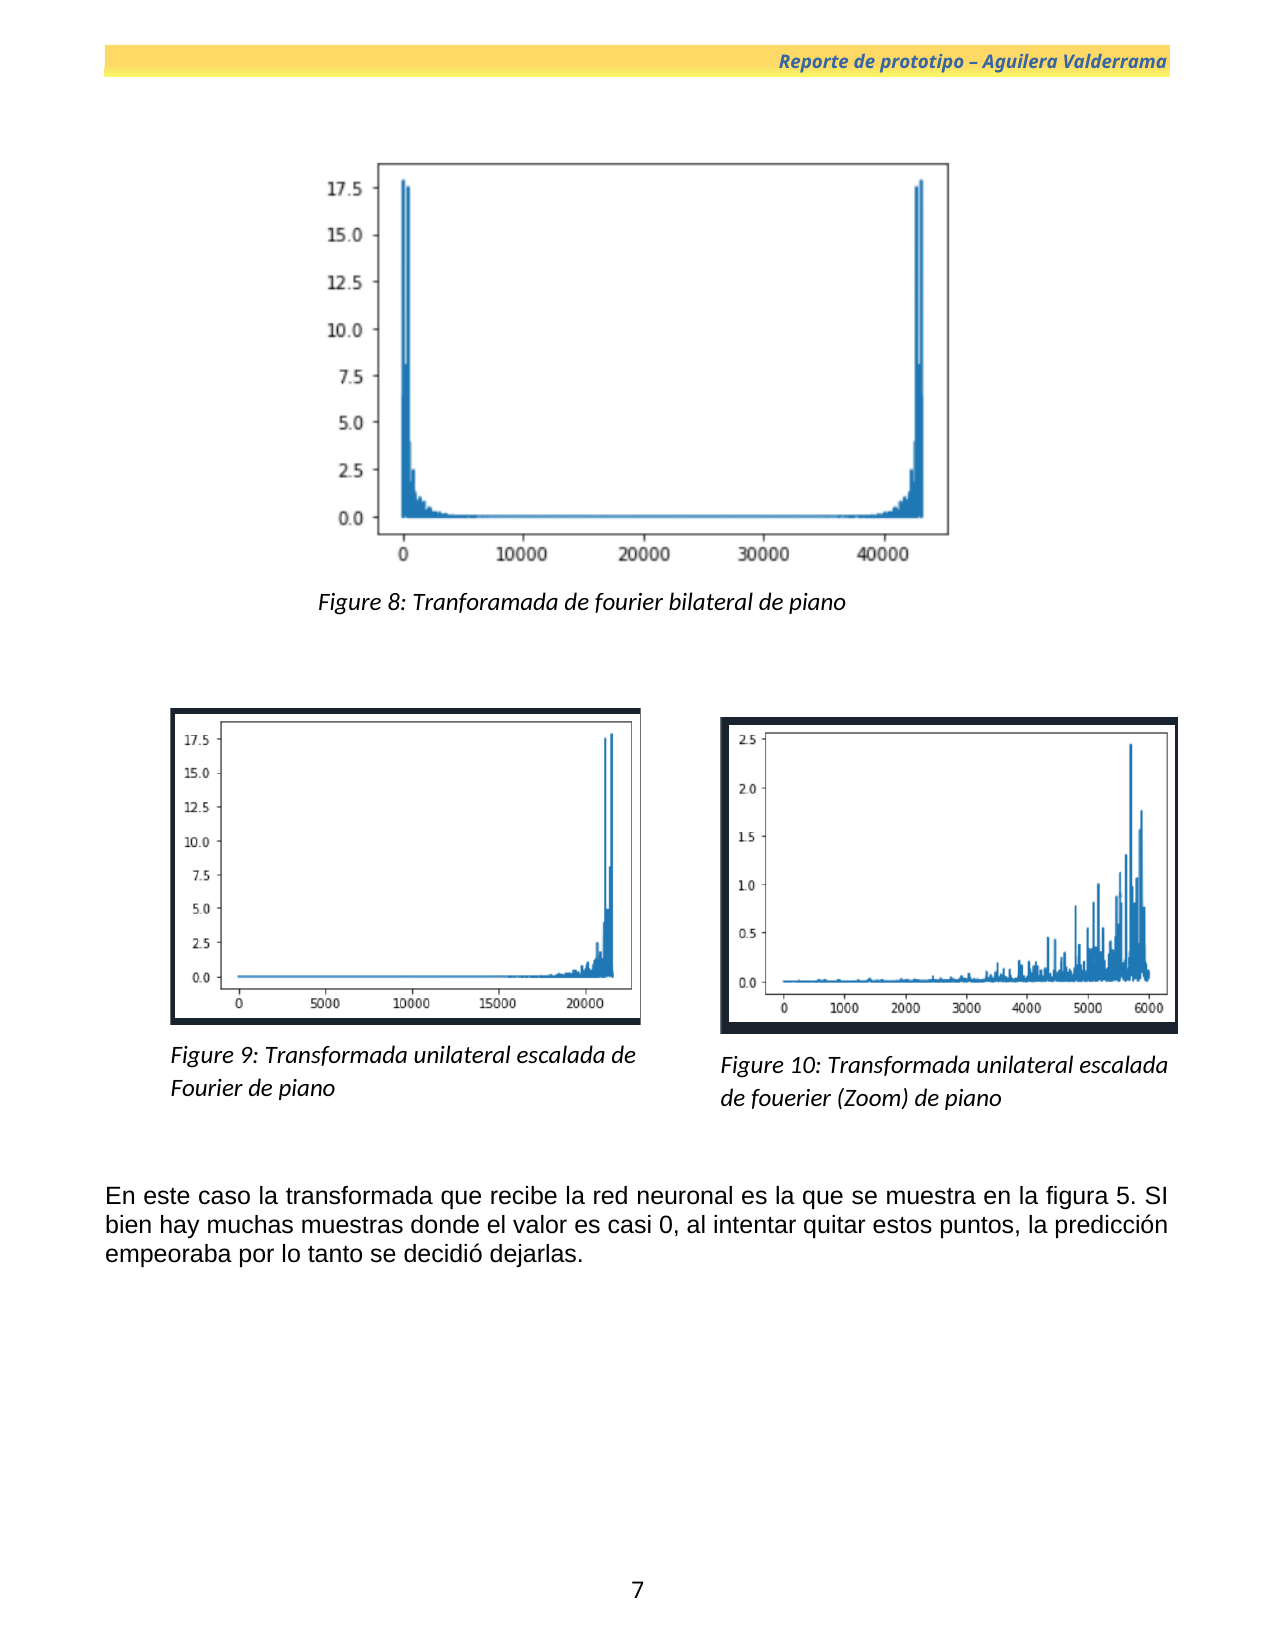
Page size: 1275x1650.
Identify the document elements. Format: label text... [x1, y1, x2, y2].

text En este caso la transformada que recibe la red neuronal es la que se muestra en la figura 5. SI bien hay muchas muestras donde el valor es casi 0, al intentar quitar estos puntos, la predicción empeoraba por lo tanto se decidió dejarlas. [105, 1181, 1170, 1267]
text Figure 10: Transformada unilateral escalada de fouerier (Zoom) de piano [720, 1034, 1178, 1112]
picture [317, 153, 958, 572]
text Figure 8: Tranforamada de fourier bilateral de piano [318, 572, 957, 617]
picture [170, 708, 641, 1025]
picture [720, 717, 1178, 1034]
text Figure 9: Transformada unilateral escalada de Fourier de piano [170, 1025, 641, 1103]
